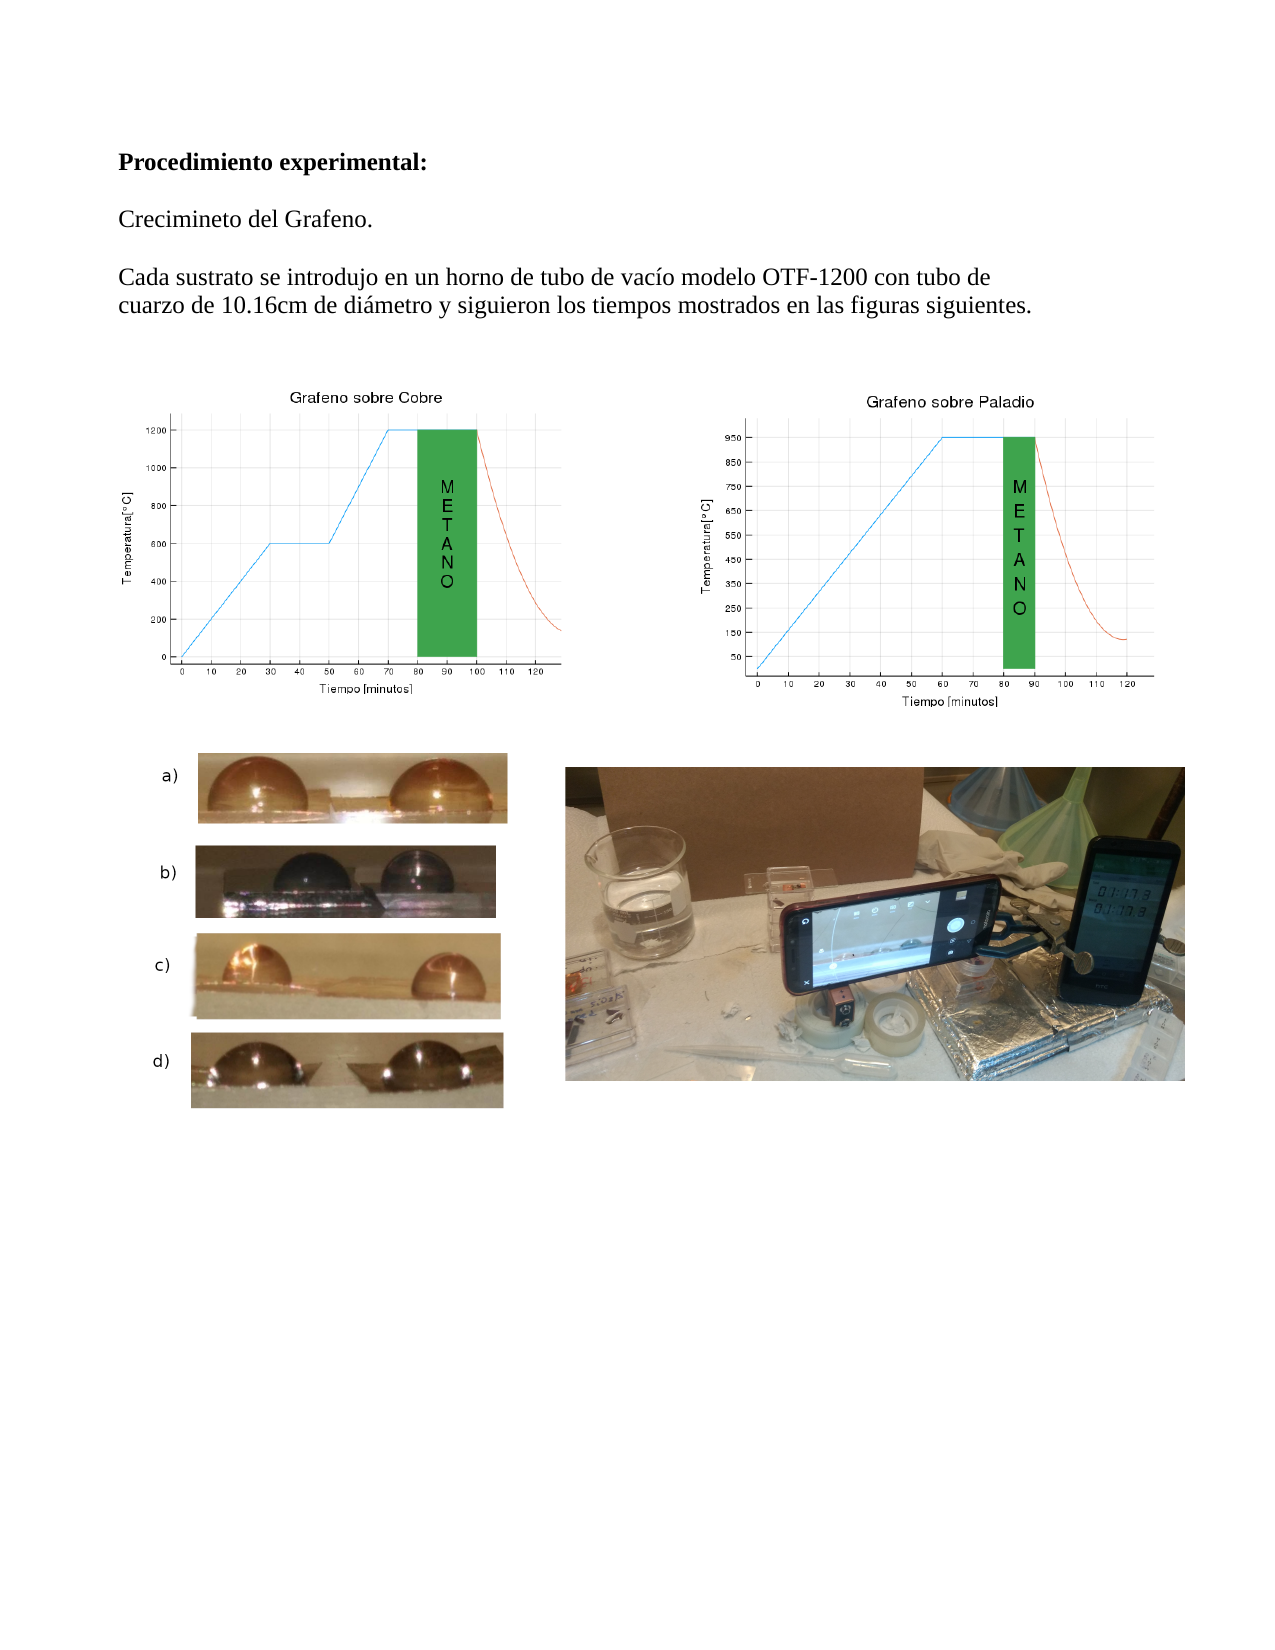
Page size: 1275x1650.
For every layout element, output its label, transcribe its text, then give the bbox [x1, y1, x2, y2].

text cuarzo de 10.16cm de diámetro y siguieron los tiempos mostrados en las figuras siguientes. [118, 291, 1157, 319]
picture [147, 728, 1185, 1147]
text Procedimiento experimental: [118, 147, 1157, 176]
text Crecimineto del Grafeno. [118, 204, 1157, 233]
picture [120, 390, 575, 694]
text Cada sustrato se introdujo en un horno de tubo de vacío modelo OTF-1200 con tubo de [118, 262, 1157, 291]
picture [699, 393, 1169, 707]
